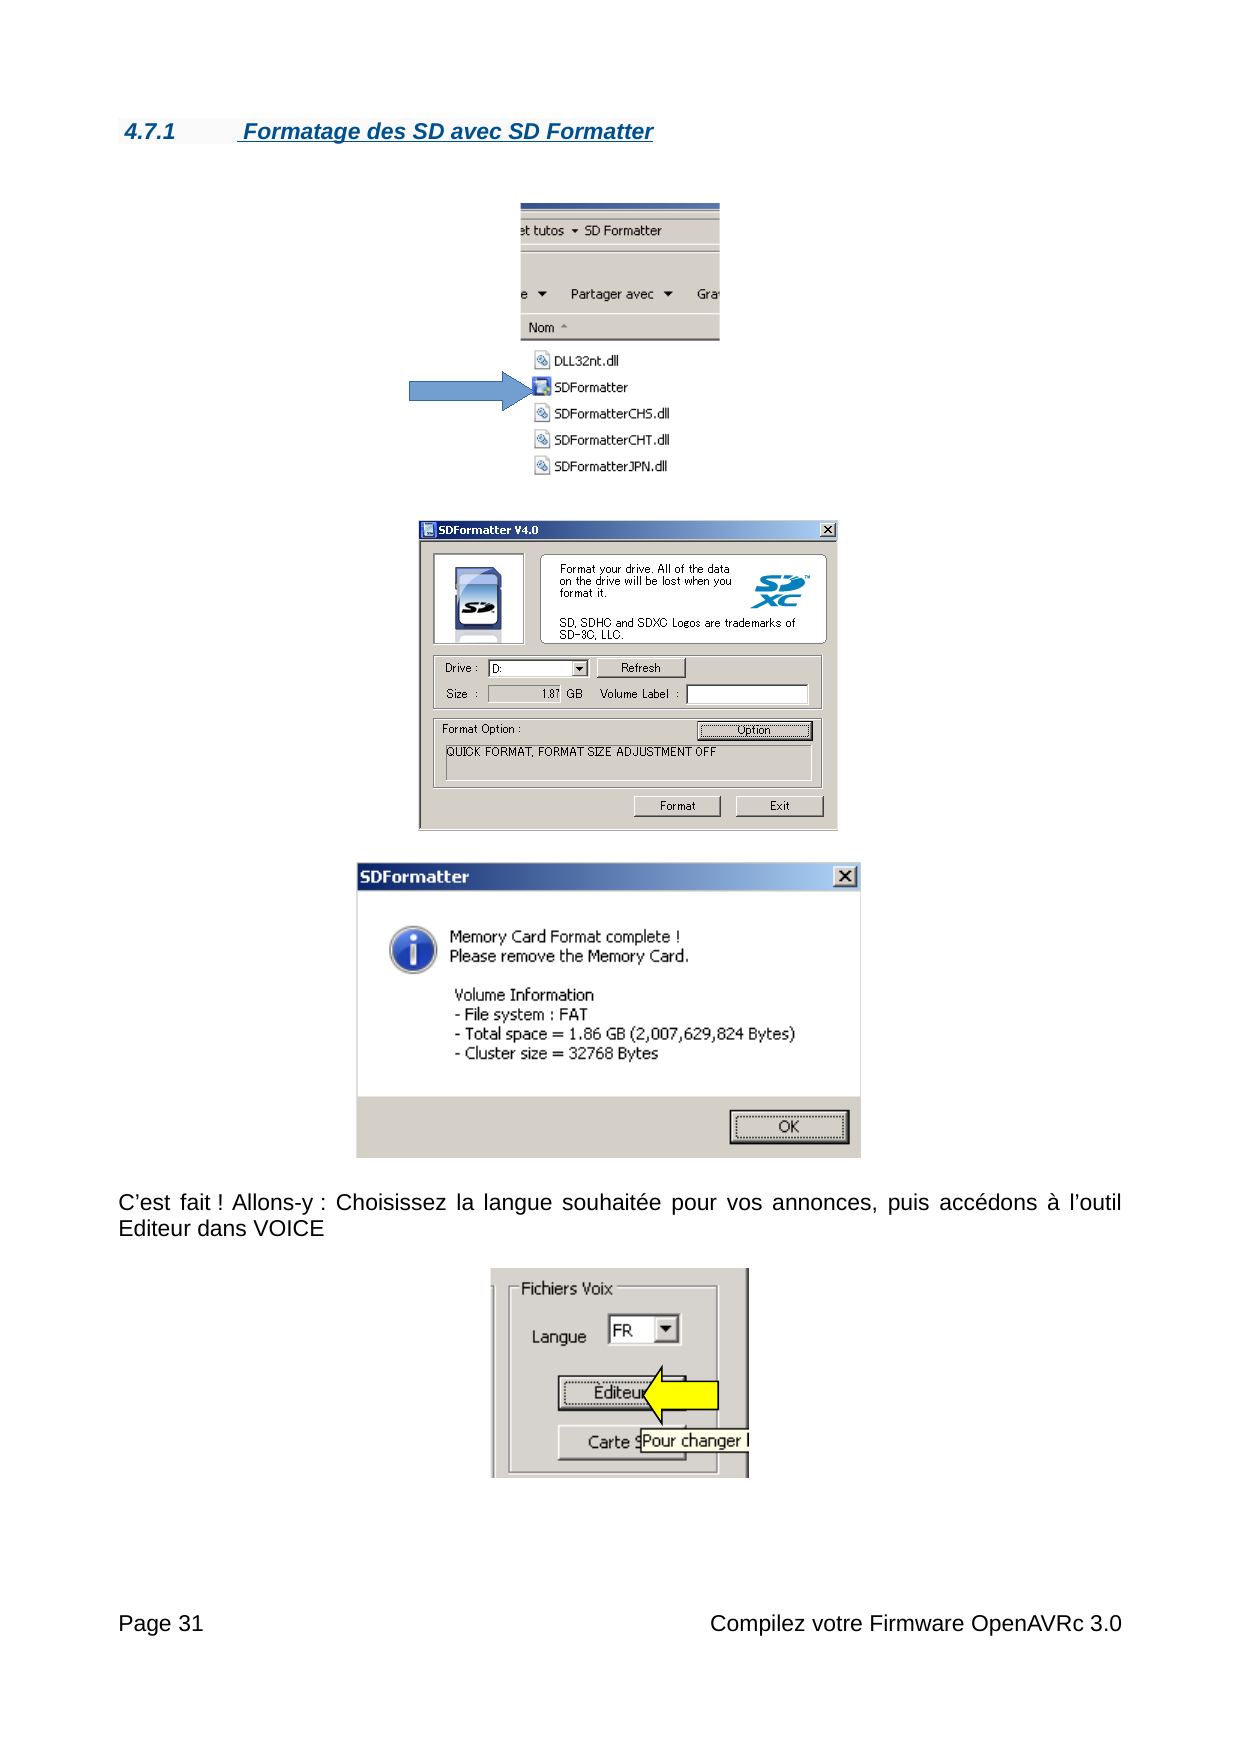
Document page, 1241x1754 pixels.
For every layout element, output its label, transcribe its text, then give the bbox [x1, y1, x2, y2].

subtitle Formatage des SD avec SD Formatter [118, 118, 1122, 144]
text C’est fait ! Allons-y : Choisissez la langue souhaitée pour vos annonces, puis accédons à l’outil Editeur dans VOICE [118, 1189, 1122, 1242]
